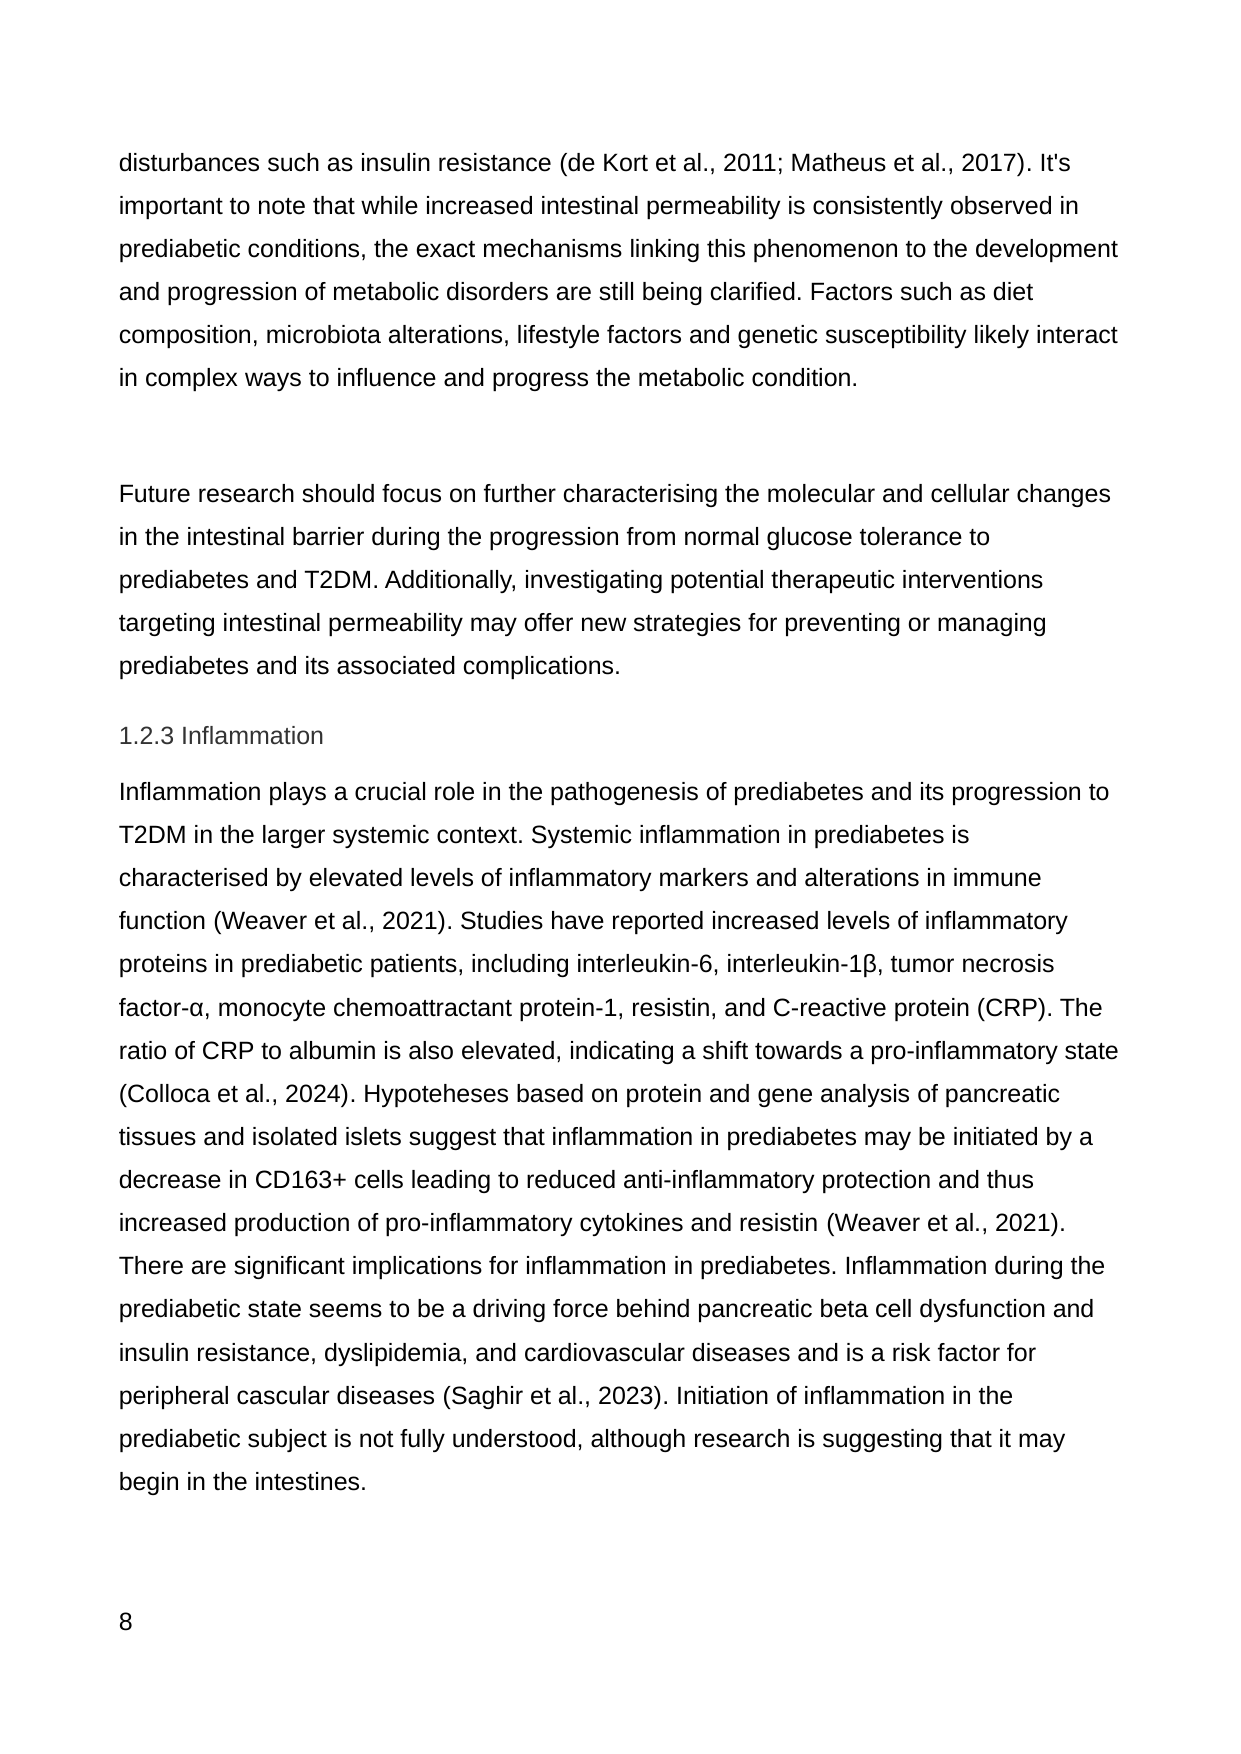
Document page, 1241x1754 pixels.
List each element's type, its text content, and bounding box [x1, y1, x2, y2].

text Future research should focus on further characterising the molecular and cellular changes in the intestinal barrier during the progression from normal glucose tolerance to prediabetes and T2DM. Additionally, investigating potential therapeutic interventions targeting intestinal permeability may offer new strategies for preventing or managing prediabetes and its associated complications. [118, 479, 1122, 680]
subtitle 1.2.3 Inflammation [118, 721, 1122, 750]
text disturbances such as insulin resistance (de Kort et al., 2011; Matheus et al., 2017). It's important to note that while increased intestinal permeability is consistently observed in prediabetic conditions, the exact mechanisms linking this phenomenon to the development and progression of metabolic disorders are still being clarified. Factors such as diet composition, microbiota alterations, lifestyle factors and genetic susceptibility likely interact in complex ways to influence and progress the metabolic condition. [118, 148, 1122, 392]
text Inflammation plays a crucial role in the pathogenesis of prediabetes and its progression to T2DM in the larger systemic context. Systemic inflammation in prediabetes is characterised by elevated levels of inflammatory markers and alterations in immune function (Weaver et al., 2021). Studies have reported increased levels of inflammatory proteins in prediabetic patients, including interleukin-6, interleukin-1β, tumor necrosis factor-α, monocyte chemoattractant protein-1, resistin, and C-reactive protein (CRP). The ratio of CRP to albumin is also elevated, indicating a shift towards a pro-inflammatory state (Colloca et al., 2024). Hypoteheses based on protein and gene analysis of pancreatic tissues and isolated islets suggest that inflammation in prediabetes may be initiated by a decrease in CD163+ cells leading to reduced anti-inflammatory protection and thus increased production of pro-inflammatory cytokines and resistin (Weaver et al., 2021). There are significant implications for inflammation in prediabetes. Inflammation during the prediabetic state seems to be a driving force behind pancreatic beta cell dysfunction and insulin resistance, dyslipidemia, and cardiovascular diseases and is a risk factor for peripheral cascular diseases (Saghir et al., 2023). Initiation of inflammation in the prediabetic subject is not fully understood, although research is suggesting that it may begin in the intestines. [118, 777, 1122, 1496]
